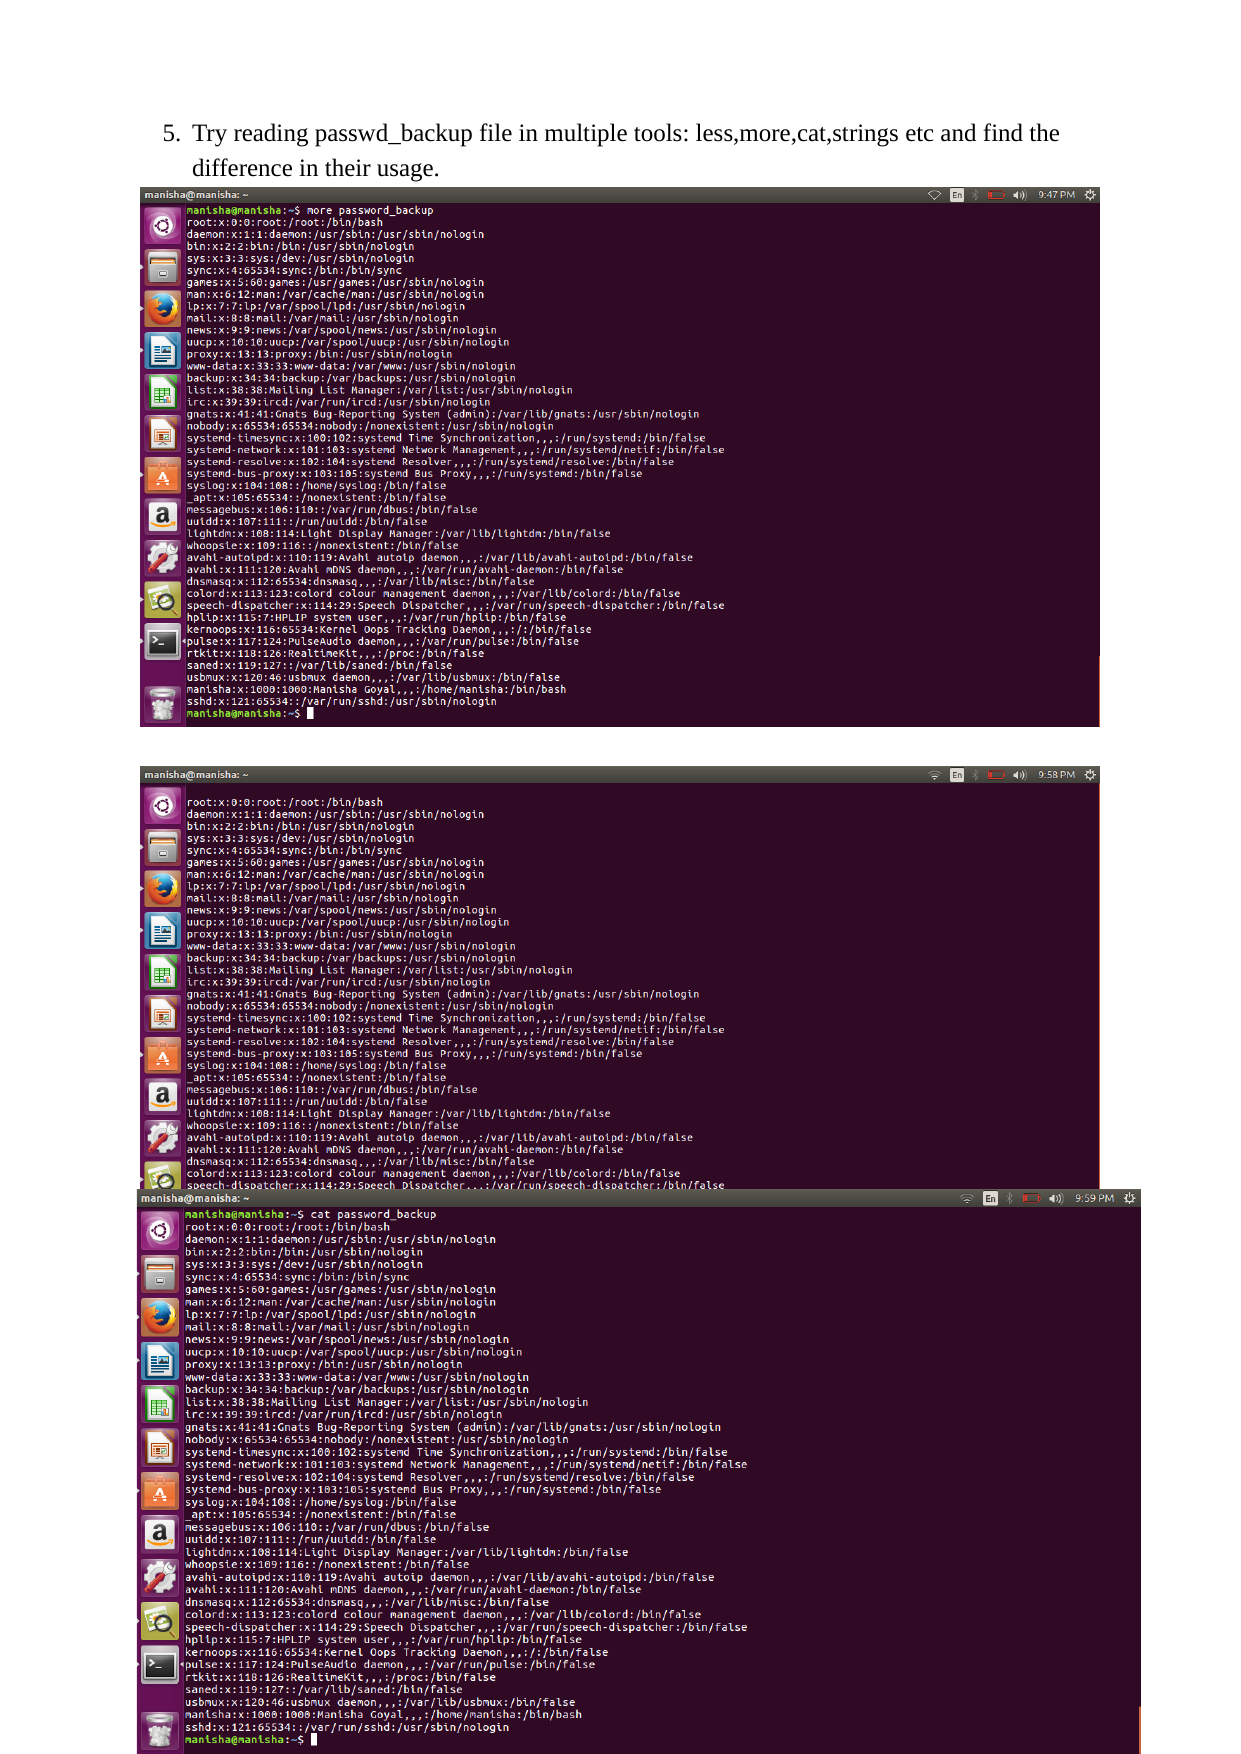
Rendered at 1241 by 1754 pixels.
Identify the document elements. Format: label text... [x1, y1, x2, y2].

picture [140, 187, 1100, 727]
picture [136, 766, 1141, 1754]
list Try reading passwd_backup file in multiple tools: less,more,cat,strings etc and find the difference in their usage. [162, 118, 1122, 181]
